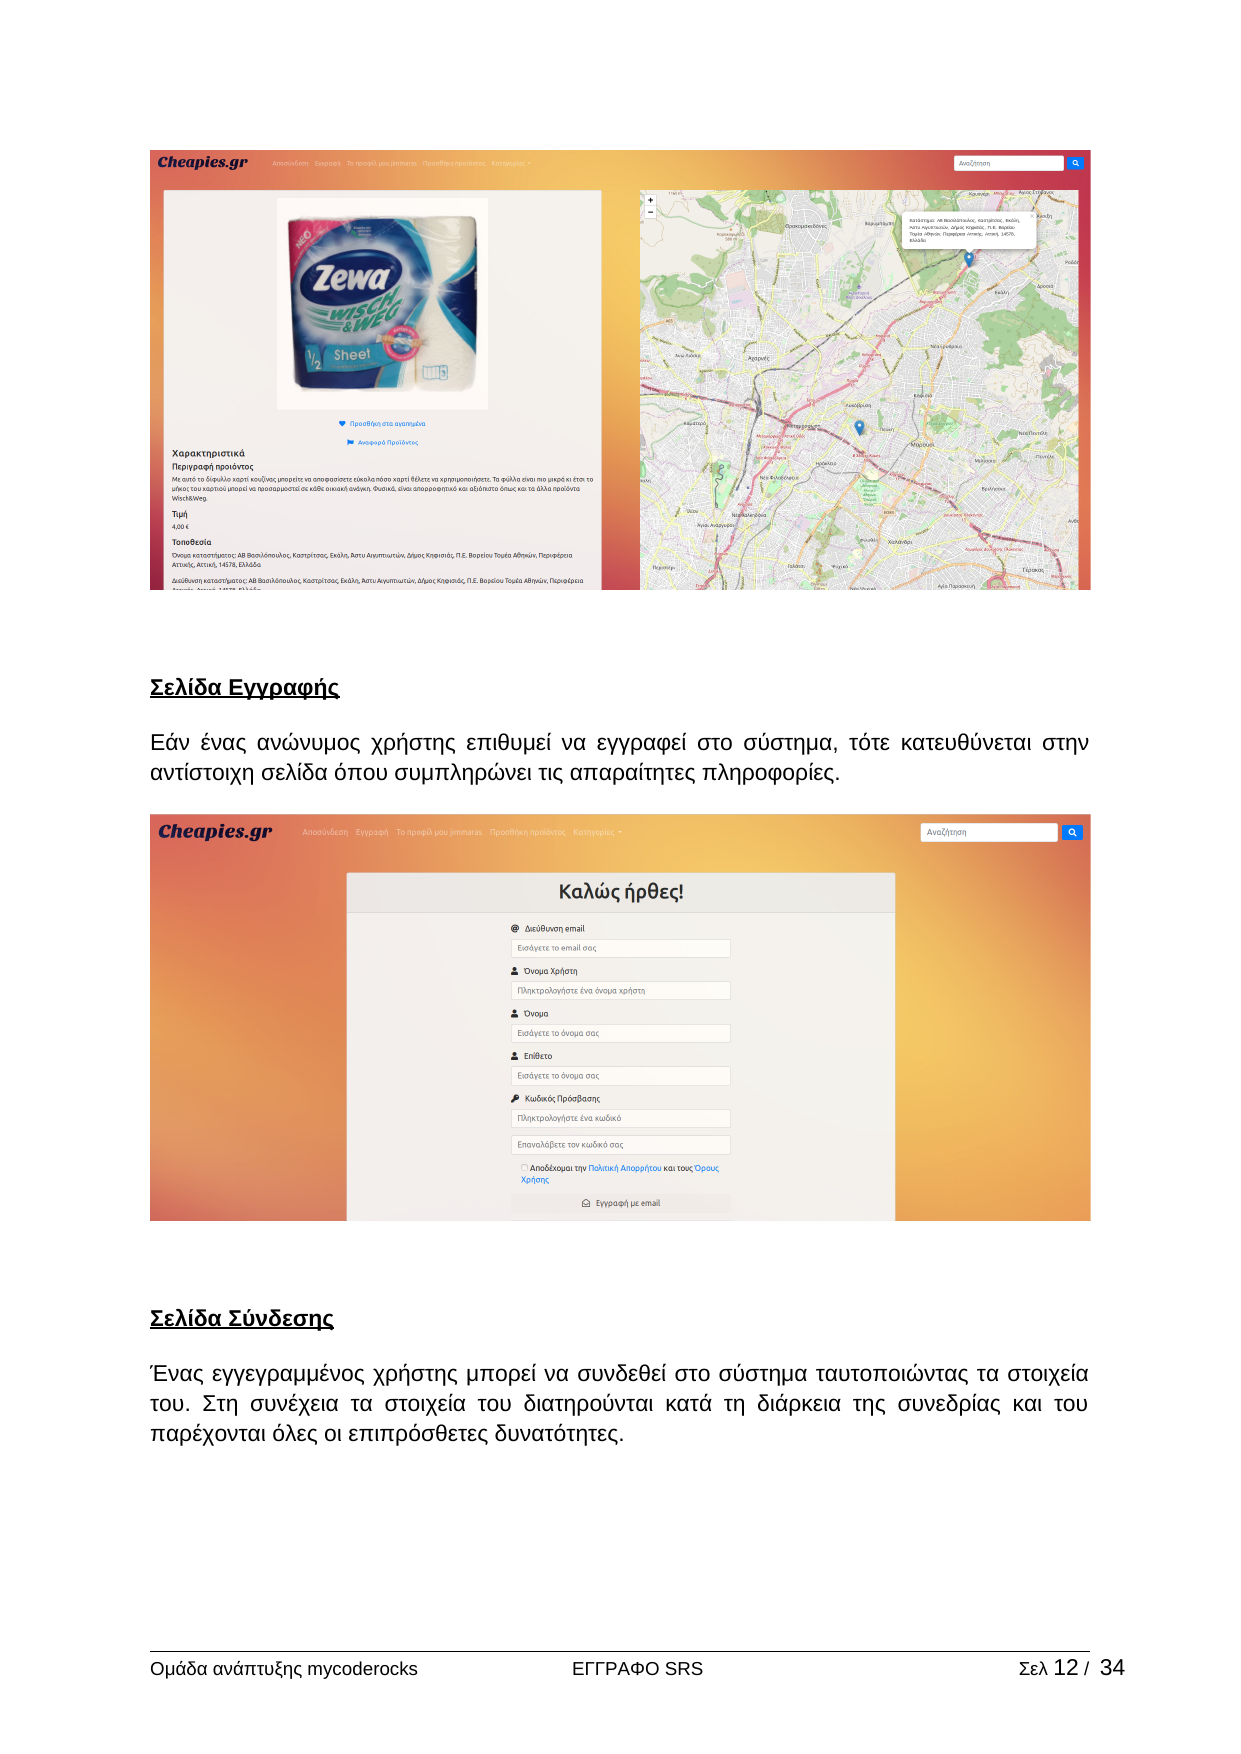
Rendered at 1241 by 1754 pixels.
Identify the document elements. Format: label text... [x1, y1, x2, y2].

text Ένας εγγεγραμμένος χρήστης μπορεί να συνδεθεί στο σύστημα ταυτοποιώντας τα στοιχεία του. Στη συνέχεια τα στοιχεία του διατηρούνται κατά τη διάρκεια της συνεδρίας και του παρέχονται όλες οι επιπρόσθετες δυνατότητες. [150, 1360, 1090, 1447]
picture [150, 150, 1091, 590]
text Σελίδα Εγγραφής [150, 674, 1090, 700]
picture [150, 814, 1091, 1221]
text Εάν ένας ανώνυμος χρήστης επιθυμεί να εγγραφεί στο σύστημα, τότε κατευθύνεται στην αντίστοιχη σελίδα όπου συμπληρώνει τις απαραίτητες πληροφορίες. [150, 729, 1090, 785]
text Σελίδα Σύνδεσης [150, 1304, 1090, 1331]
